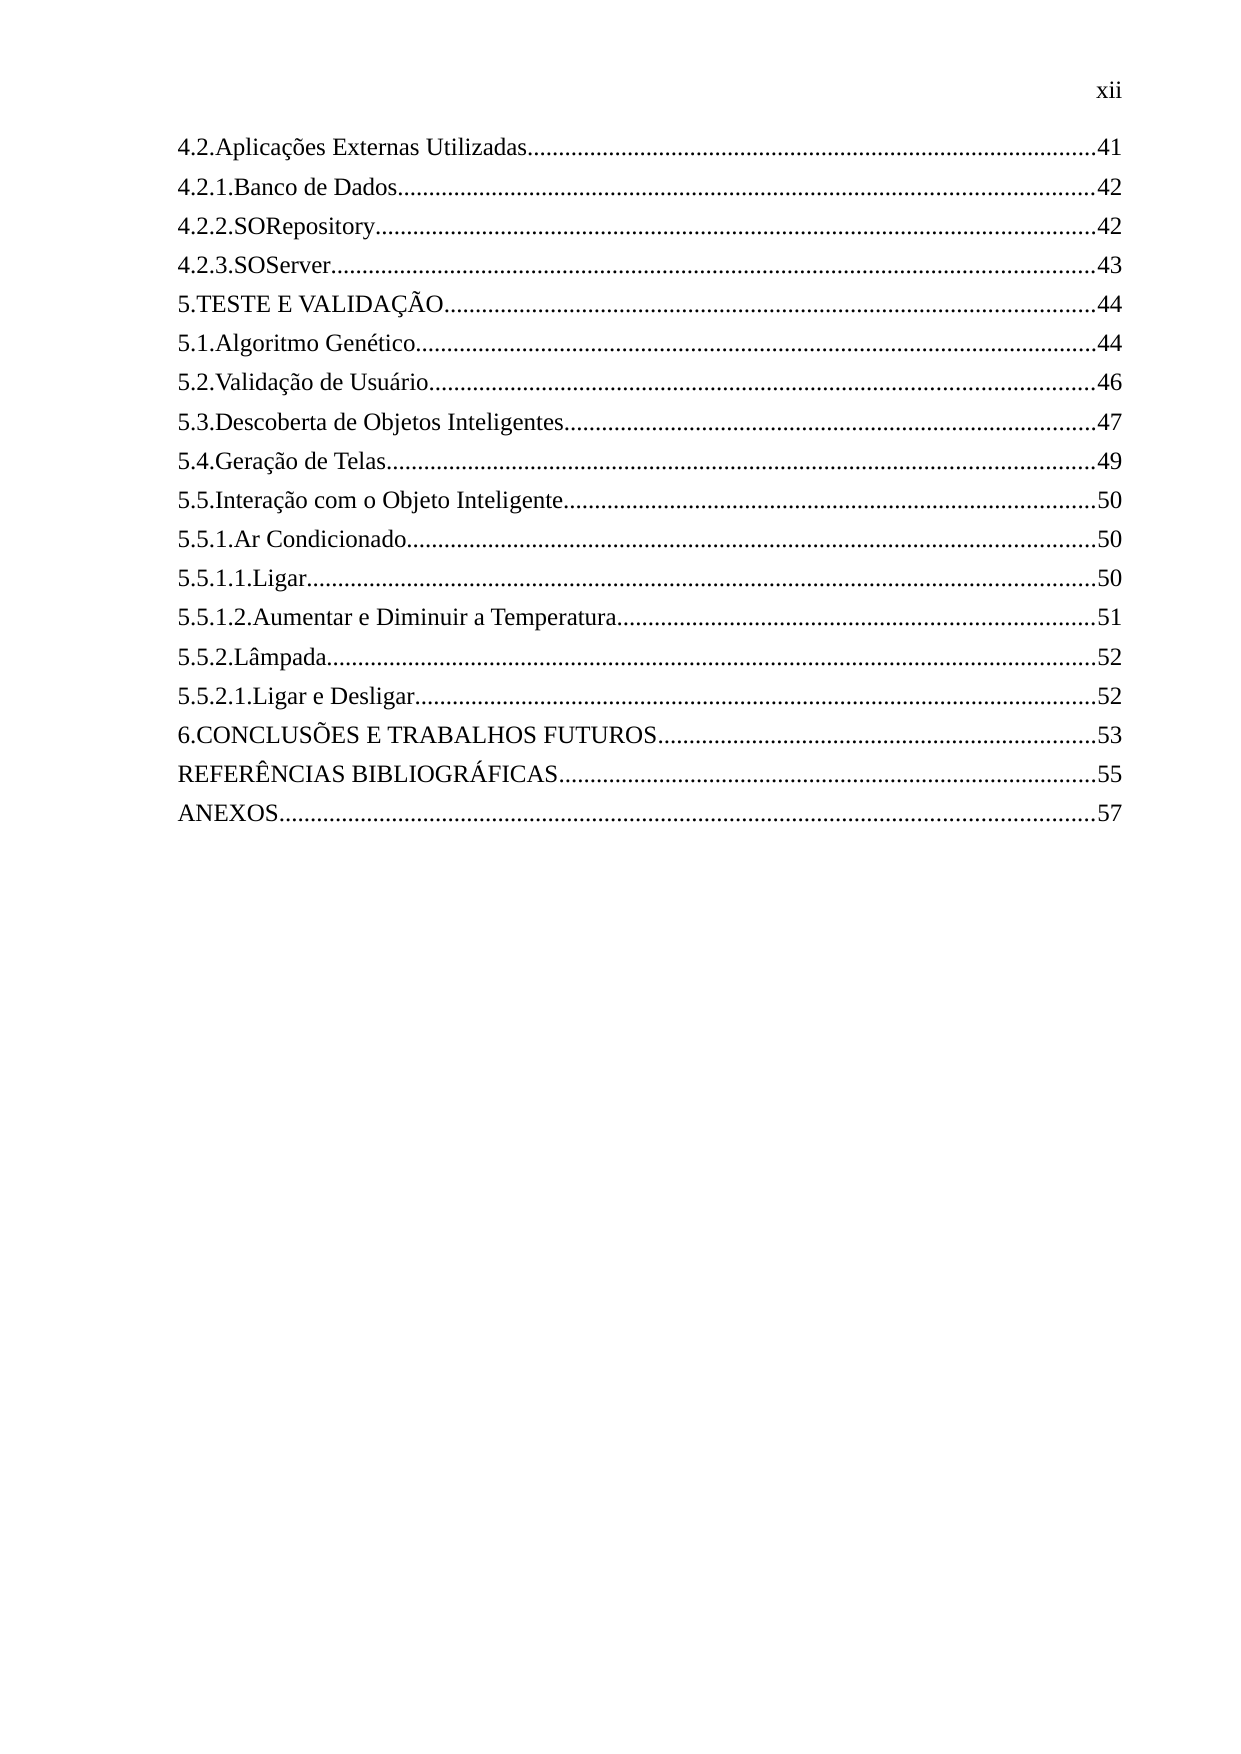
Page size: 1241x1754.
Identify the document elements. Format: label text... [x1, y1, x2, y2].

text 5.5.1.2.Aumentar e Diminuir a Temperatura 51 [177, 602, 1122, 631]
text 5.5.2.1.Ligar e Desligar 52 [177, 681, 1122, 709]
text 5.5.1.Ar Condicionado 50 [177, 524, 1122, 553]
text 4.2.3.SOServer 43 [177, 250, 1122, 279]
text 5.4.Geração de Telas 49 [177, 446, 1122, 474]
text ANEXOS 57 [177, 798, 1122, 827]
text 5.2.Validação de Usuário 46 [177, 367, 1122, 396]
text 5.5.2.Lâmpada 52 [177, 642, 1122, 670]
text 4.2.Aplicações Externas Utilizadas 41 [177, 132, 1122, 161]
text 5.1.Algoritmo Genético 44 [177, 328, 1122, 357]
text 4.2.2.SORepository 42 [177, 211, 1122, 239]
text 6.CONCLUSÕES E TRABALHOS FUTUROS 53 [177, 720, 1122, 749]
text 4.2.1.Banco de Dados 42 [177, 172, 1122, 200]
text 5.5.1.1.Ligar 50 [177, 563, 1122, 592]
text 5.TESTE E VALIDAÇÃO 44 [177, 289, 1122, 318]
text 5.5.Interação com o Objeto Inteligente 50 [177, 485, 1122, 514]
text 5.3.Descoberta de Objetos Inteligentes 47 [177, 407, 1122, 435]
text REFERÊNCIAS BIBLIOGRÁFICAS 55 [177, 759, 1122, 788]
